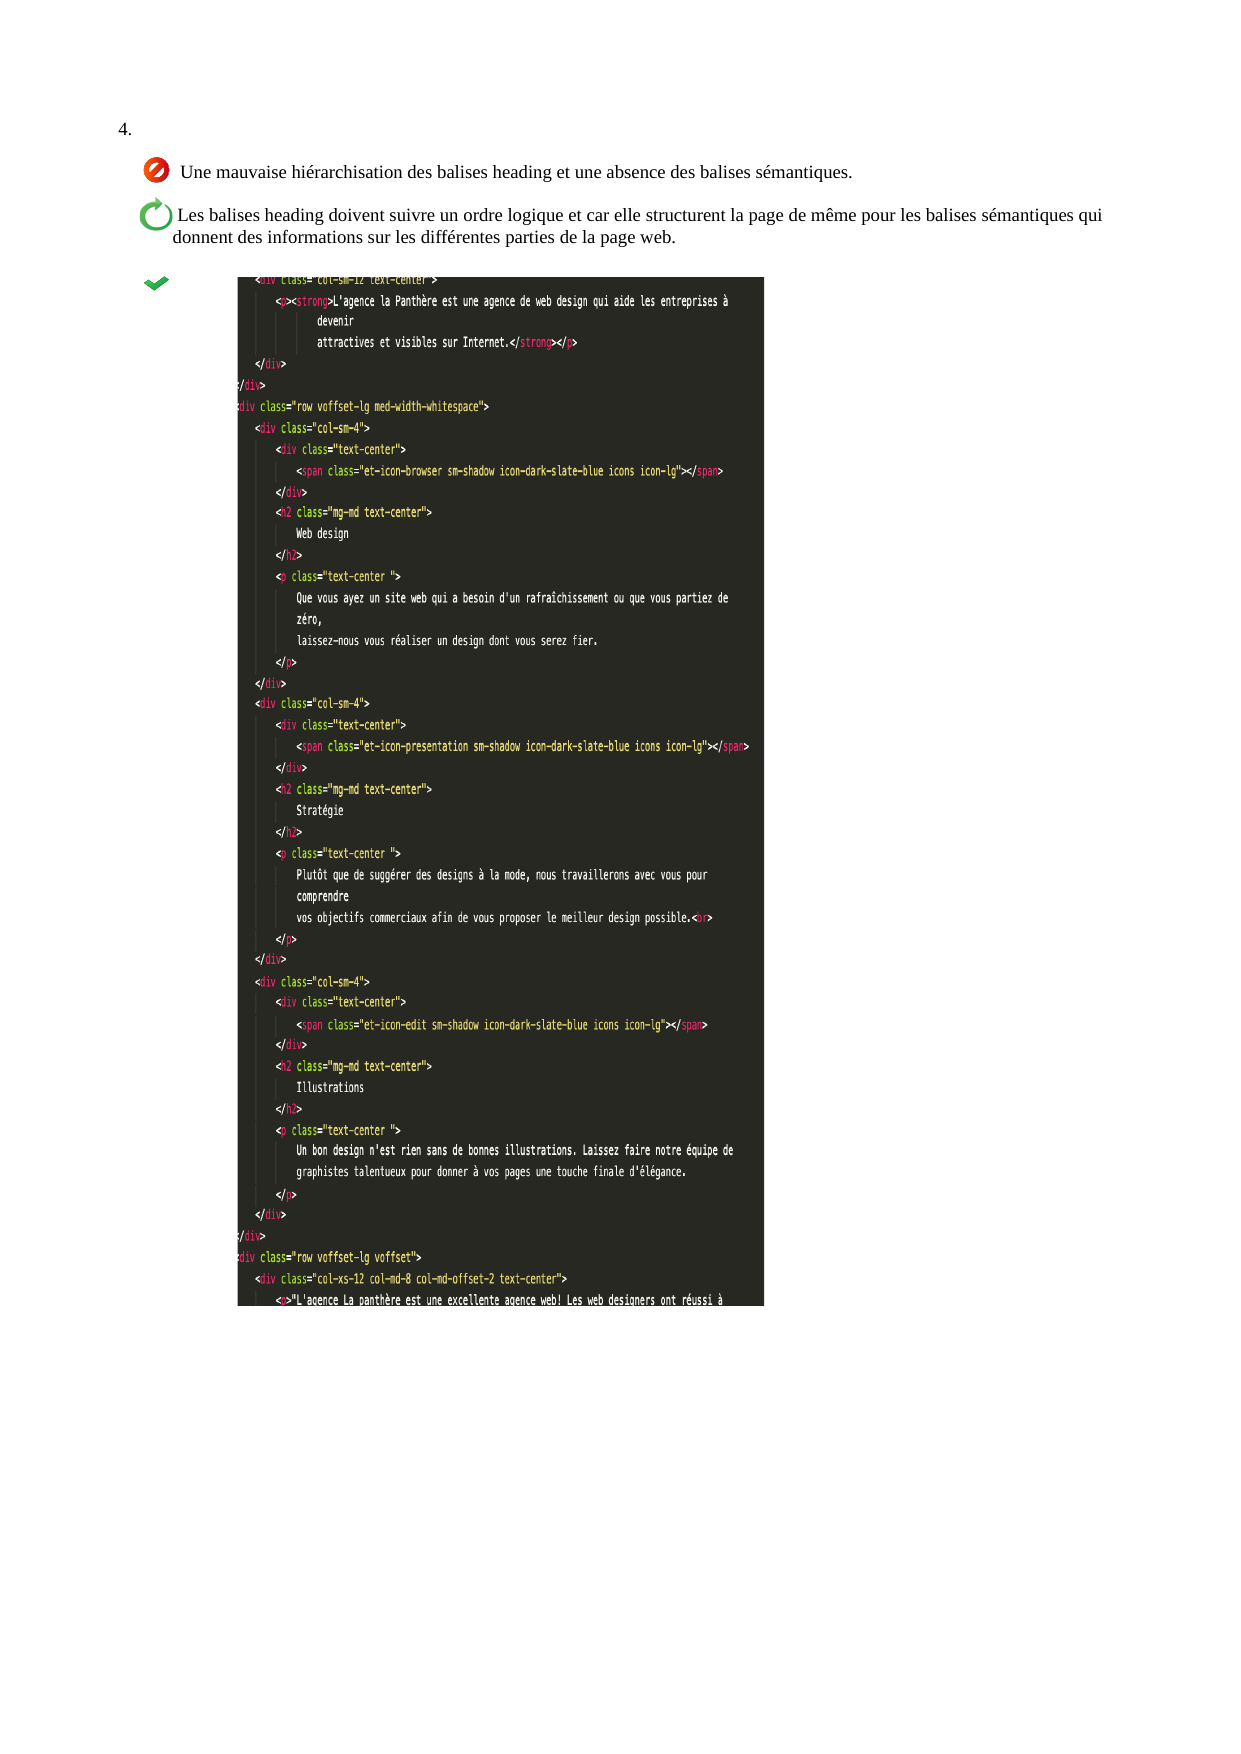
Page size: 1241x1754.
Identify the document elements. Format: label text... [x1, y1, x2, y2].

text Les balises heading doivent suivre un ordre logique et car elle structurent la page de même pour les balises sémantiques qui donnent des informations sur les différentes parties de la page web. [118, 204, 1122, 247]
text 4. [118, 118, 1122, 140]
picture [237, 277, 765, 1306]
picture [139, 197, 173, 231]
text Une mauvaise hiérarchisation des balises heading et une absence des balises sémantiques. [161, 161, 1122, 183]
